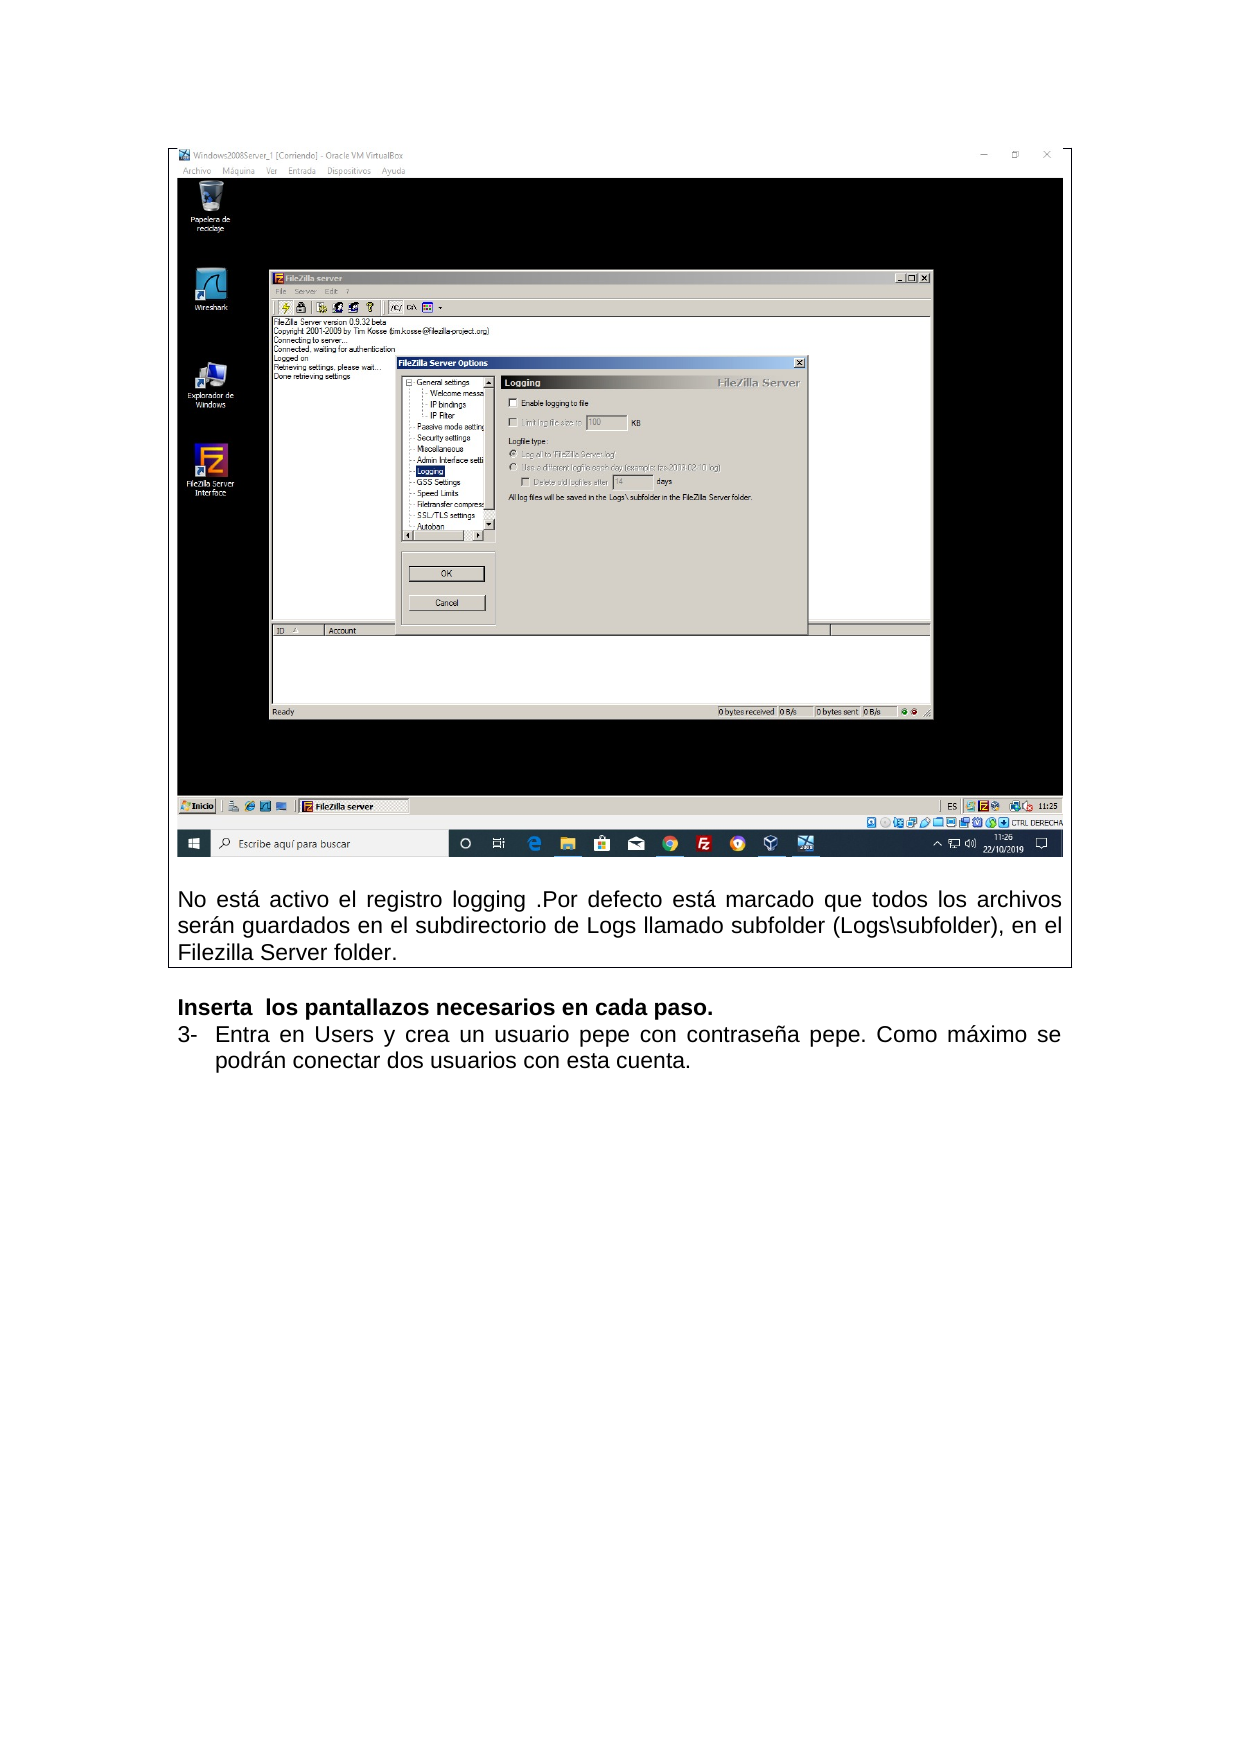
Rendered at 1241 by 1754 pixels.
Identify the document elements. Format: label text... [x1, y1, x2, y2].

text Inserta los pantallazos necesarios en cada paso. [177, 994, 1063, 1021]
list Entra en Users y crea un usuario pepe con contraseña pepe. Como máximo se podrán conectar dos usuarios con esta cuenta. [177, 1021, 1063, 1073]
text No está activo el registro logging .Por defecto está marcado que todos los archivos serán guardados en el subdirectorio de Logs llamado subfolder (Logs\subfolder), en el Filezilla Server folder. [169, 883, 1071, 967]
picture [177, 147, 1063, 857]
